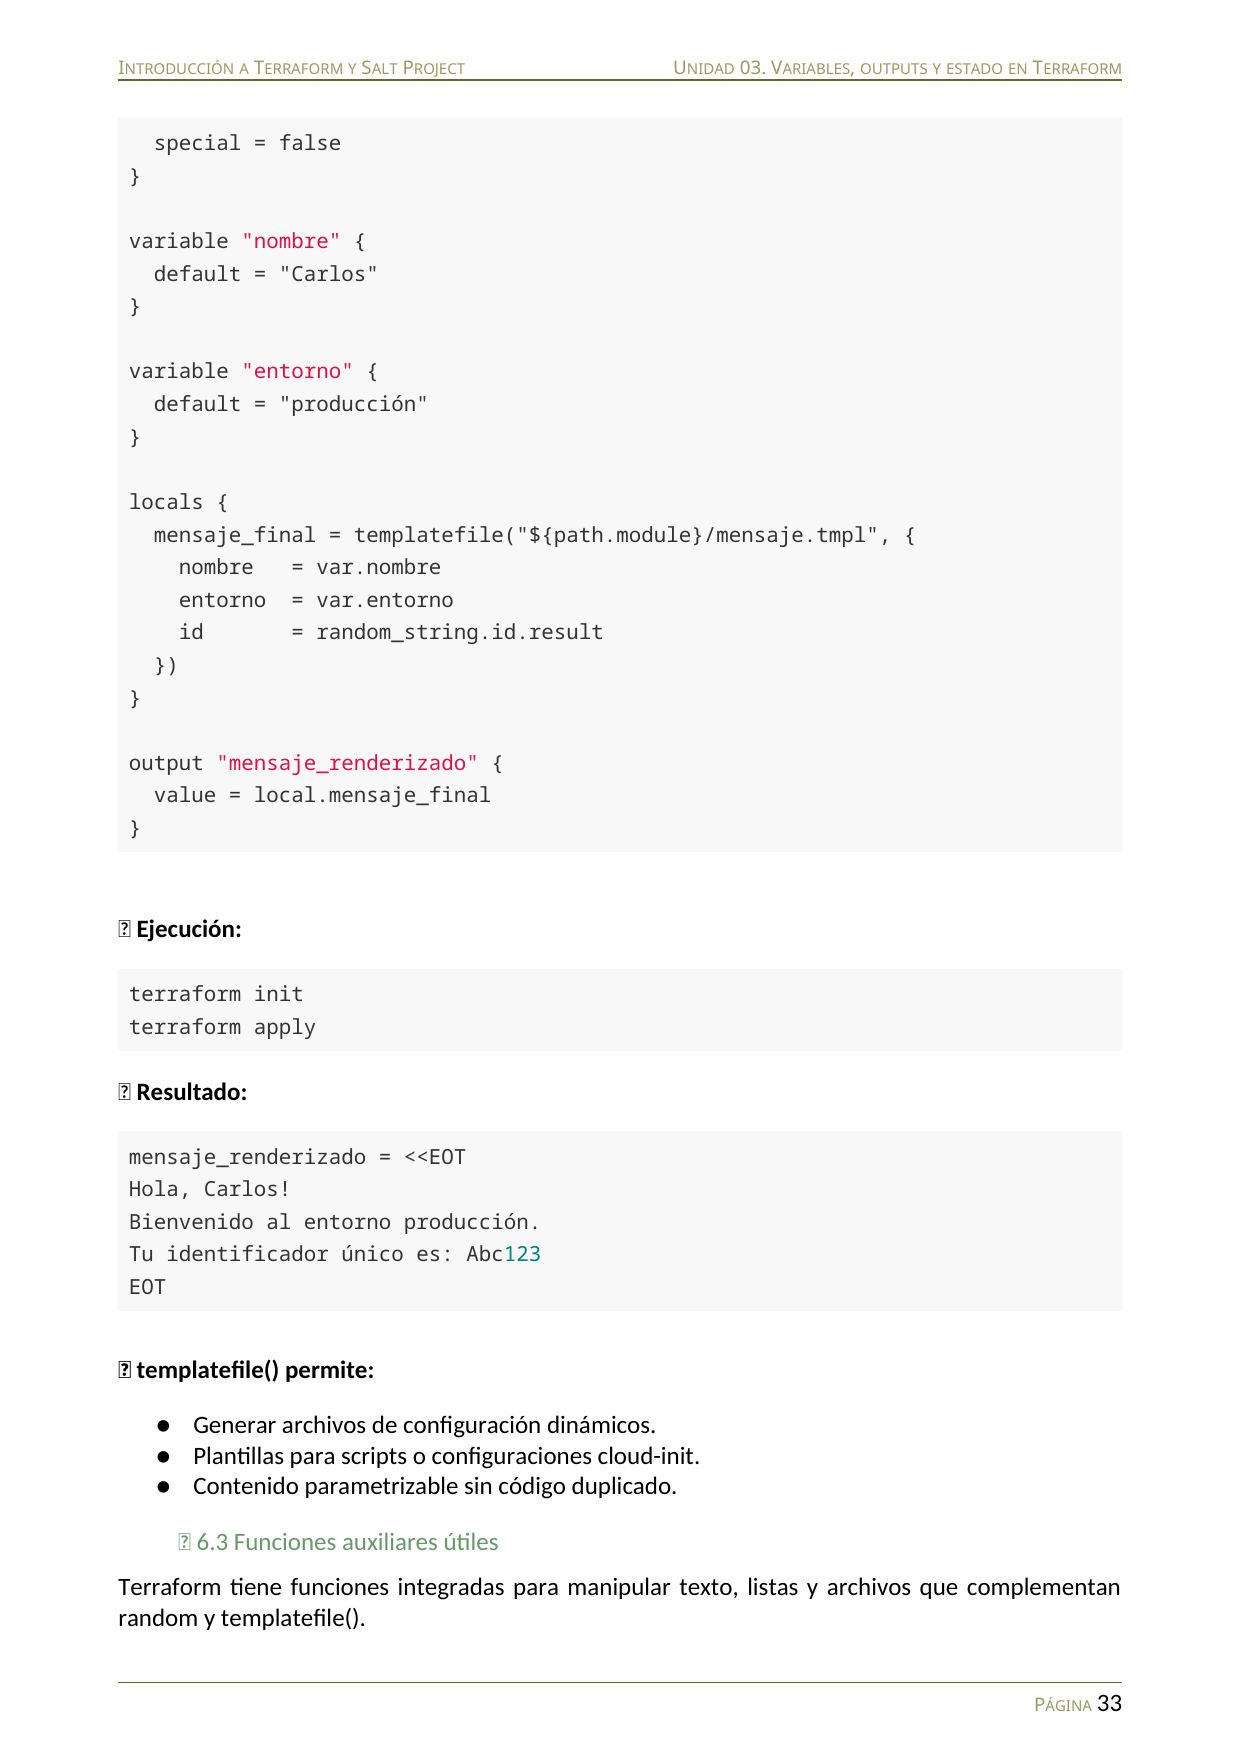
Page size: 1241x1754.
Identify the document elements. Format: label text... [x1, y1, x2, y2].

table_header terraform init terraform apply [118, 969, 1122, 1051]
table_header special = false } variable "nombre" { default = "Carlos" } variable "entorno" { default = "producción" } locals { mensaje_final = templatefile("${path.module}/mensaje.tmpl", { nombre = var.nombre entorno = var.entorno id = random_string.id.result }) } output "mensaje_renderizado" { value = local.mensaje_final } [118, 118, 1122, 852]
list Plantillas para scripts o configuraciones cloud-init. [156, 1440, 1122, 1471]
text 🧪 Ejecución: [118, 913, 1122, 944]
text Terraform tiene funciones integradas para manipular texto, listas y archivos que complementan random y templatefile(). [118, 1571, 1122, 1632]
table_header mensaje_renderizado = <<EOT Hola, Carlos! Bienvenido al entorno producción. Tu identificador único es: Abc123 EOT [118, 1131, 1122, 1311]
list Contenido parametrizable sin código duplicado. [156, 1471, 1122, 1501]
text 💡 templatefile() permite: [118, 1354, 1122, 1384]
subtitle 🧮 6.3 Funciones auxiliares útiles [178, 1526, 1122, 1557]
list Generar archivos de configuración dinámicos. [156, 1409, 1122, 1440]
text 📜 Resultado: [118, 1076, 1122, 1106]
